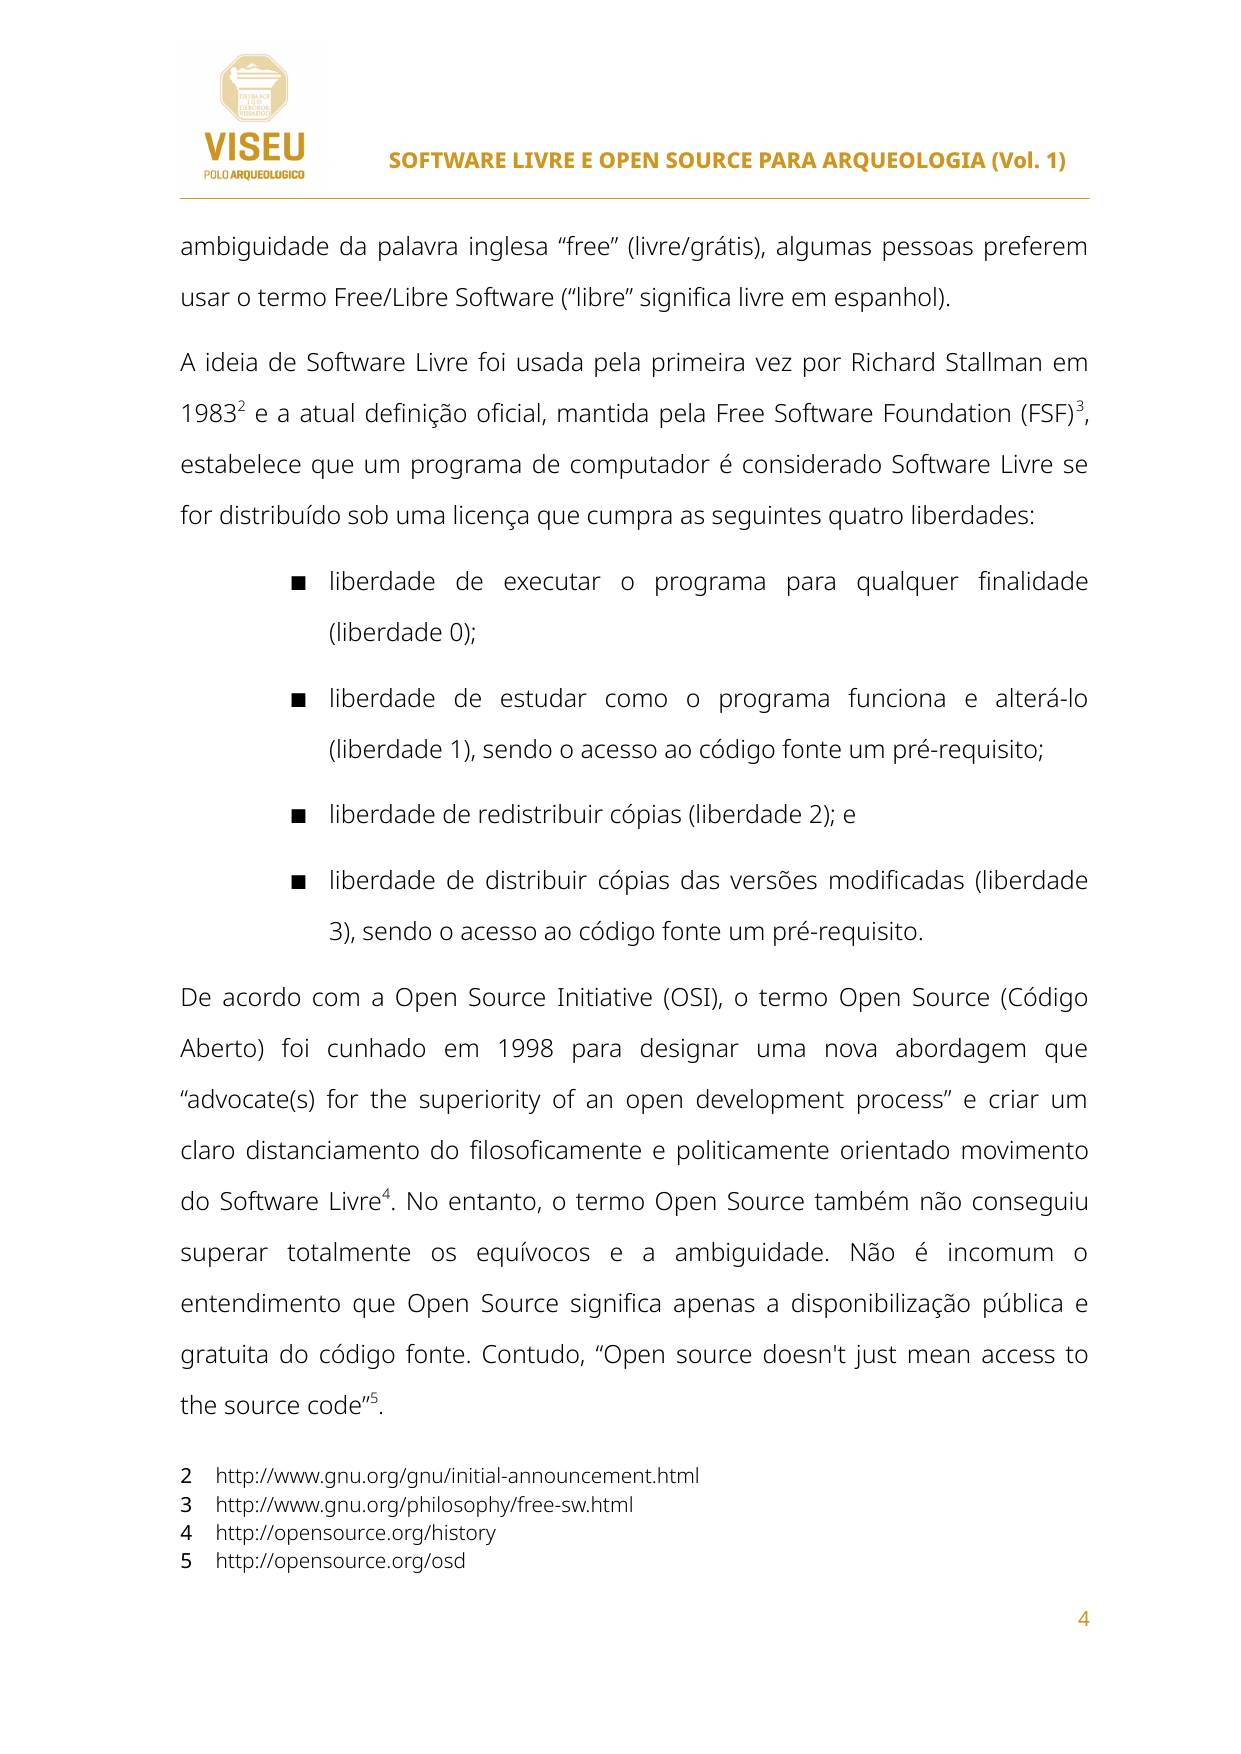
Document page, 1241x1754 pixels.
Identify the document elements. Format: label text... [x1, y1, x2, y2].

list liberdade de executar o programa para qualquer finalidade (liberdade 0); [291, 563, 1090, 649]
text http://www.gnu.org/philosophy/free-sw.html [180, 1490, 1090, 1518]
text http://www.gnu.org/gnu/initial-announcement.html [180, 1461, 1090, 1490]
text http://opensource.org/history [180, 1518, 1090, 1547]
text De acordo com a Open Source Initiative (OSI), o termo Open Source (Código Aberto) foi cunhado em 1998 para designar uma nova abordagem que “advocate(s) for the superiority of an open development process” e criar um claro distanciamento do filosoficamente e politicamente orientado movimento do Software Livre. No entanto, o termo Open Source também não conseguiu superar totalmente os equívocos e a ambiguidade. Não é incomum o entendimento que Open Source significa apenas a disponibilização pública e gratuita do código fonte. Contudo, “Open source doesn't just mean access to the source code”. [180, 979, 1090, 1422]
text ambiguidade da palavra inglesa “free” (livre/grátis), algumas pessoas preferem usar o termo Free/Libre Software (“libre” significa livre em espanhol). [180, 228, 1090, 313]
text A ideia de Software Livre foi usada pela primeira vez por Richard Stallman em 1983 e a atual definição oficial, mantida pela Free Software Foundation (FSF), estabelece que um programa de computador é considerado Software Livre se for distribuído sob uma licença que cumpra as seguintes quatro liberdades: [180, 345, 1090, 532]
list liberdade de estudar como o programa funciona e alterá-lo (liberdade 1), sendo o acesso ao código fonte um pré-requisito; [291, 680, 1090, 765]
list liberdade de redistribuir cópias (liberdade 2); e [291, 797, 1090, 831]
text http://opensource.org/osd [180, 1547, 1090, 1575]
list liberdade de distribuir cópias das versões modificadas (liberdade 3), sendo o acesso ao código fonte um pré-requisito. [291, 862, 1090, 948]
